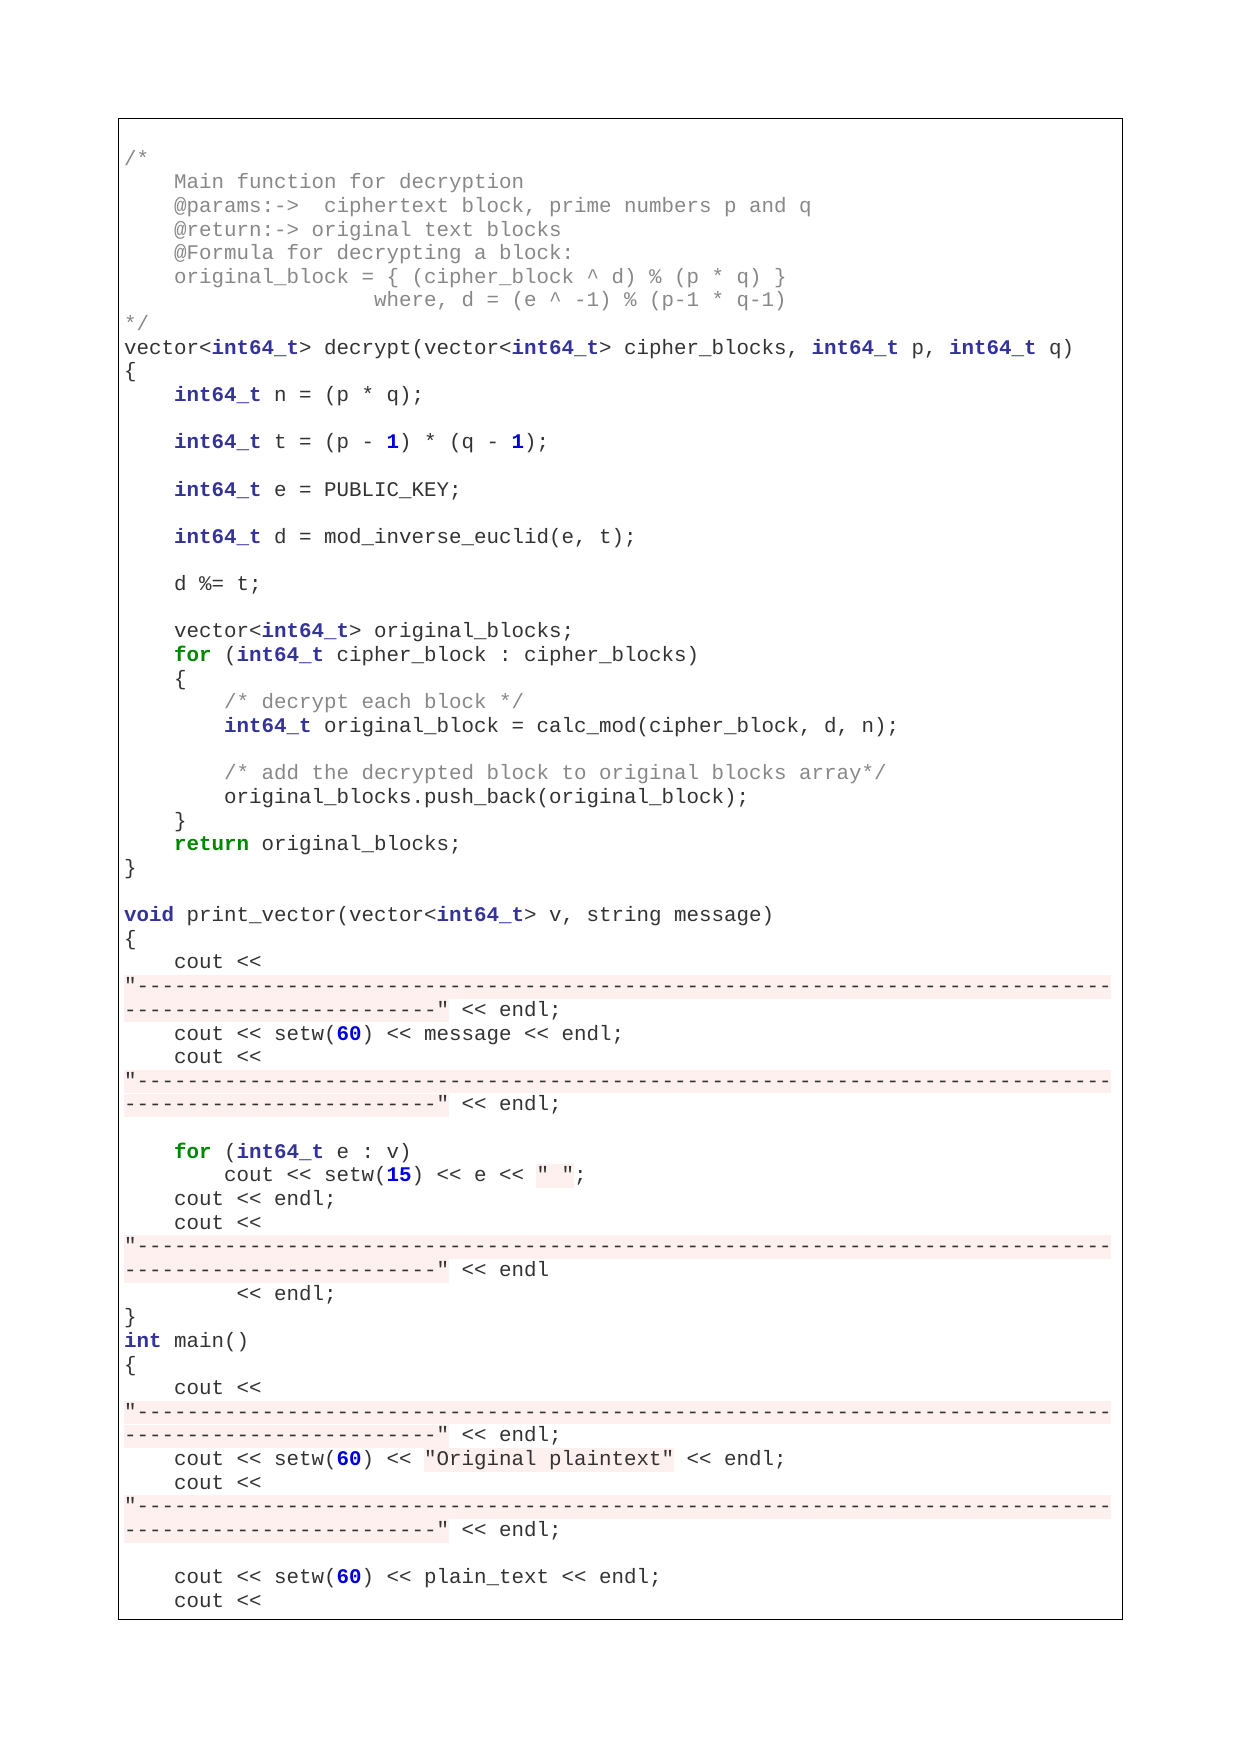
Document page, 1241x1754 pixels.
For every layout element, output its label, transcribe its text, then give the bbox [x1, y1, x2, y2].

table_header /* Main function for decryption @params:-> ciphertext block, prime numbers p and q @return:-> original text blocks @Formula for decrypting a block: original_block = { (cipher_block ^ d) % (p * q) } where, d = (e ^ -1) % (p-1 * q-1) */ vector<int64_t> decrypt(vector<int64_t> cipher_blocks, int64_t p, int64_t q) { int64_t n = (p * q); int64_t t = (p - 1) * (q - 1); int64_t e = PUBLIC_KEY; int64_t d = mod_inverse_euclid(e, t); d %= t; vector<int64_t> original_blocks; for (int64_t cipher_block : cipher_blocks) { /* decrypt each block */ int64_t original_block = calc_mod(cipher_block, d, n); /* add the decrypted block to original blocks array*/ original_blocks.push_back(original_block); } return original_blocks; } void print_vector(vector<int64_t> v, string message) { cout << "-------------------------------------------------------------------------------------------------------" << endl; cout << setw(60) << message << endl; cout << "-------------------------------------------------------------------------------------------------------" << endl; for (int64_t e : v) cout << setw(15) << e << " "; cout << endl; cout << "-------------------------------------------------------------------------------------------------------" << endl << endl; } int main() { cout << "-------------------------------------------------------------------------------------------------------" << endl; cout << setw(60) << "Original plaintext" << endl; cout << "-------------------------------------------------------------------------------------------------------" << endl; cout << setw(60) << plain_text << endl; cout << [119, 119, 1122, 1619]
